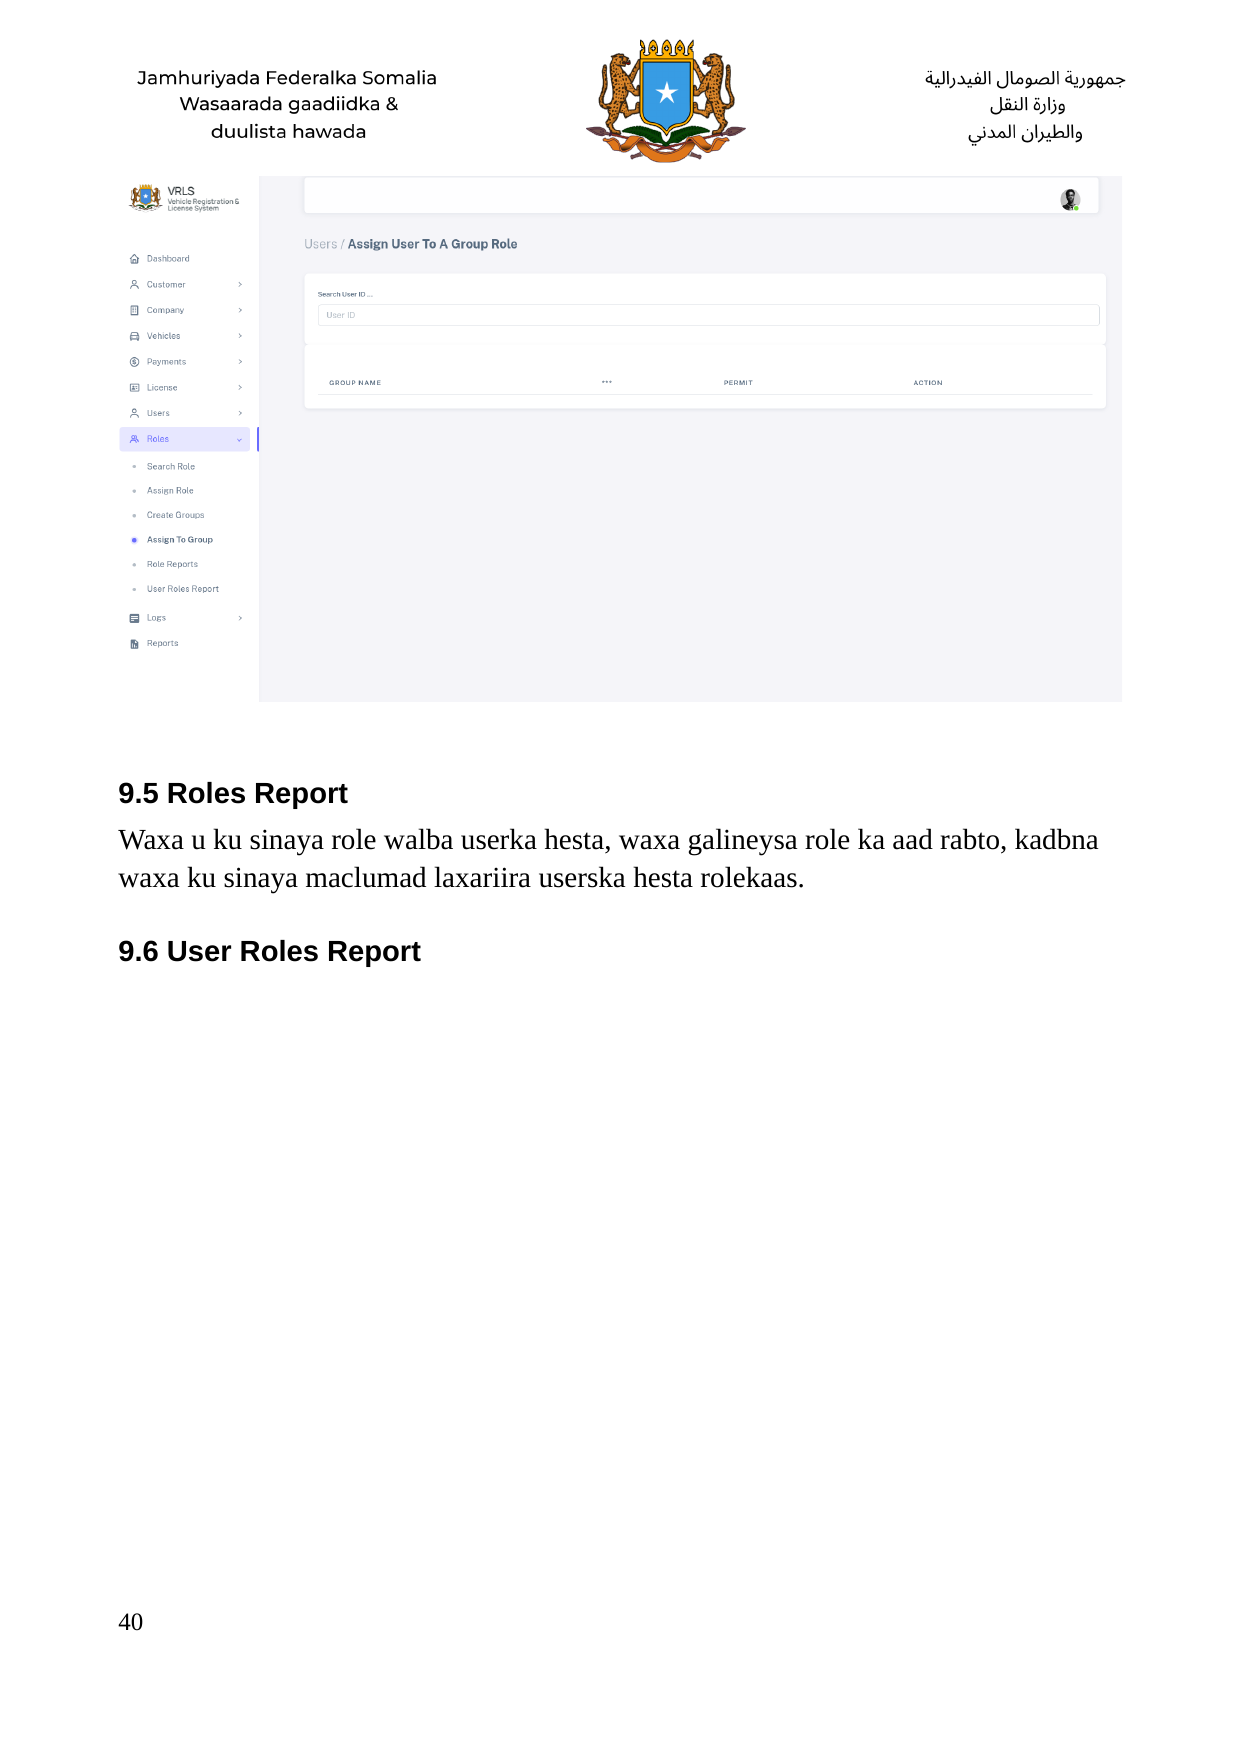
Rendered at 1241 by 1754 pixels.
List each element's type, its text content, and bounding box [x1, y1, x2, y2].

picture [118, 19, 1157, 702]
subtitle 9.5 Roles Report [118, 776, 1122, 809]
subtitle 9.6 User Roles Report [118, 934, 1122, 968]
text Waxa u ku sinaya role walba userka hesta, waxa galineysa role ka aad rabto, kadbna waxa ku sinaya maclumad laxariira userska hesta rolekaas. [118, 822, 1122, 894]
